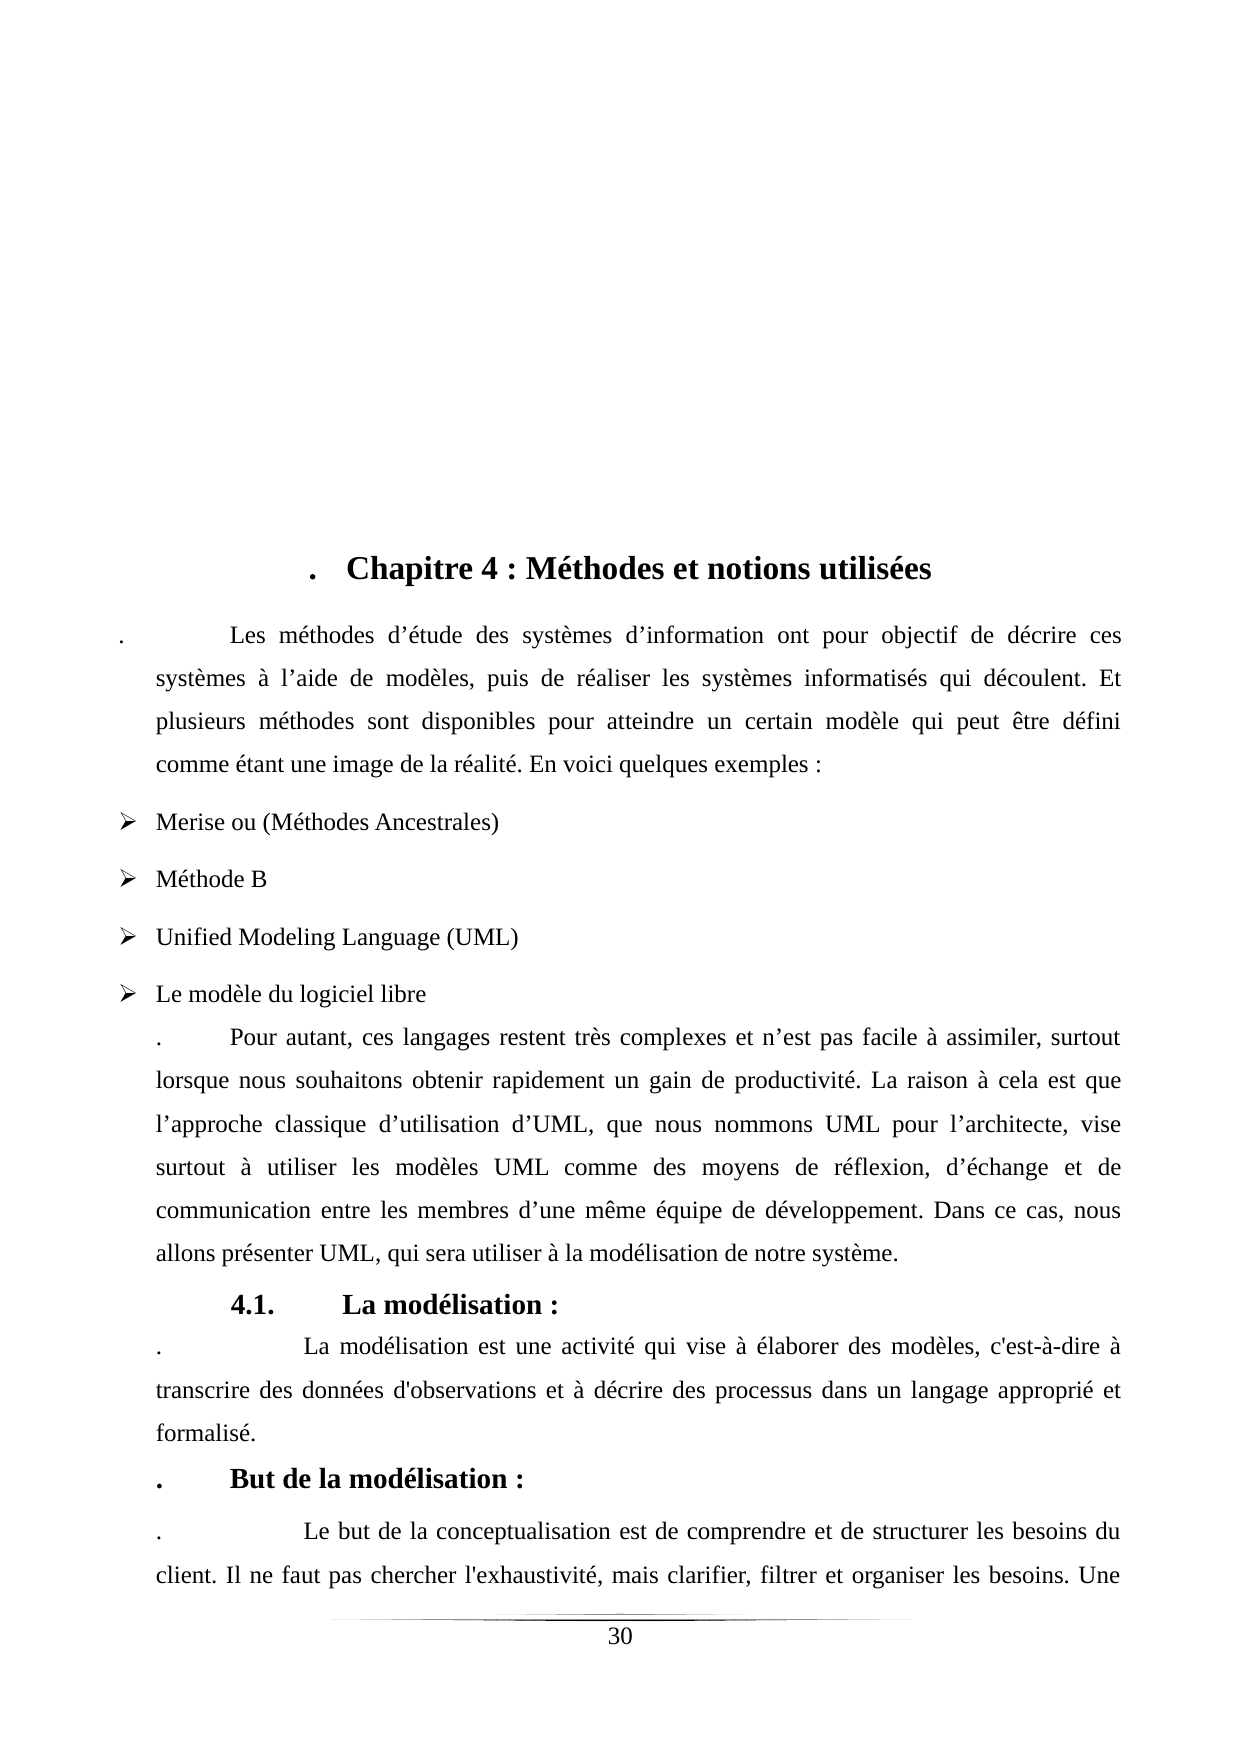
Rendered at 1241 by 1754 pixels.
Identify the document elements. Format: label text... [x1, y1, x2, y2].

list Merise ou (Méthodes Ancestrales) [118, 807, 1122, 836]
picture [171, 1613, 1069, 1622]
subtitle Les méthodes d’étude des systèmes d’information ont pour objectif de décrire ces systèmes à l’aide de modèles, puis de réaliser les systèmes informatisés qui découlent. Et plusieurs méthodes sont disponibles pour atteindre un certain modèle qui peut être défini comme étant une image de la réalité. En voici quelques exemples : [118, 620, 1122, 778]
list Méthode B [118, 864, 1122, 893]
subtitle Chapitre 4 : Méthodes et notions utilisées [118, 548, 1122, 586]
subtitle La modélisation est une activité qui vise à élaborer des modèles, c'est-à-dire à transcrire des données d'observations et à décrire des processus dans un langage approprié et formalisé. [156, 1327, 1122, 1447]
list Le modèle du logiciel libre [118, 979, 1122, 1008]
subtitle La modélisation : [231, 1287, 1122, 1321]
subtitle Pour autant, ces langages restent très complexes et n’est pas facile à assimiler, surtout lorsque nous souhaitons obtenir rapidement un gain de productivité. La raison à cela est que l’approche classique d’utilisation d’UML, que nous nommons UML pour l’architecte, vise surtout à utiliser les modèles UML comme des moyens de réflexion, d’échange et de communication entre les membres d’une même équipe de développement. Dans ce cas, nous allons présenter UML, qui sera utiliser à la modélisation de notre système. [156, 1022, 1122, 1267]
subtitle But de la modélisation : [156, 1461, 1122, 1495]
subtitle Le but de la conceptualisation est de comprendre et de structurer les besoins du client. Il ne faut pas chercher l'exhaustivité, mais clarifier, filtrer et organiser les besoins. Une [156, 1512, 1122, 1588]
list Unified Modeling Language (UML) [118, 922, 1122, 951]
